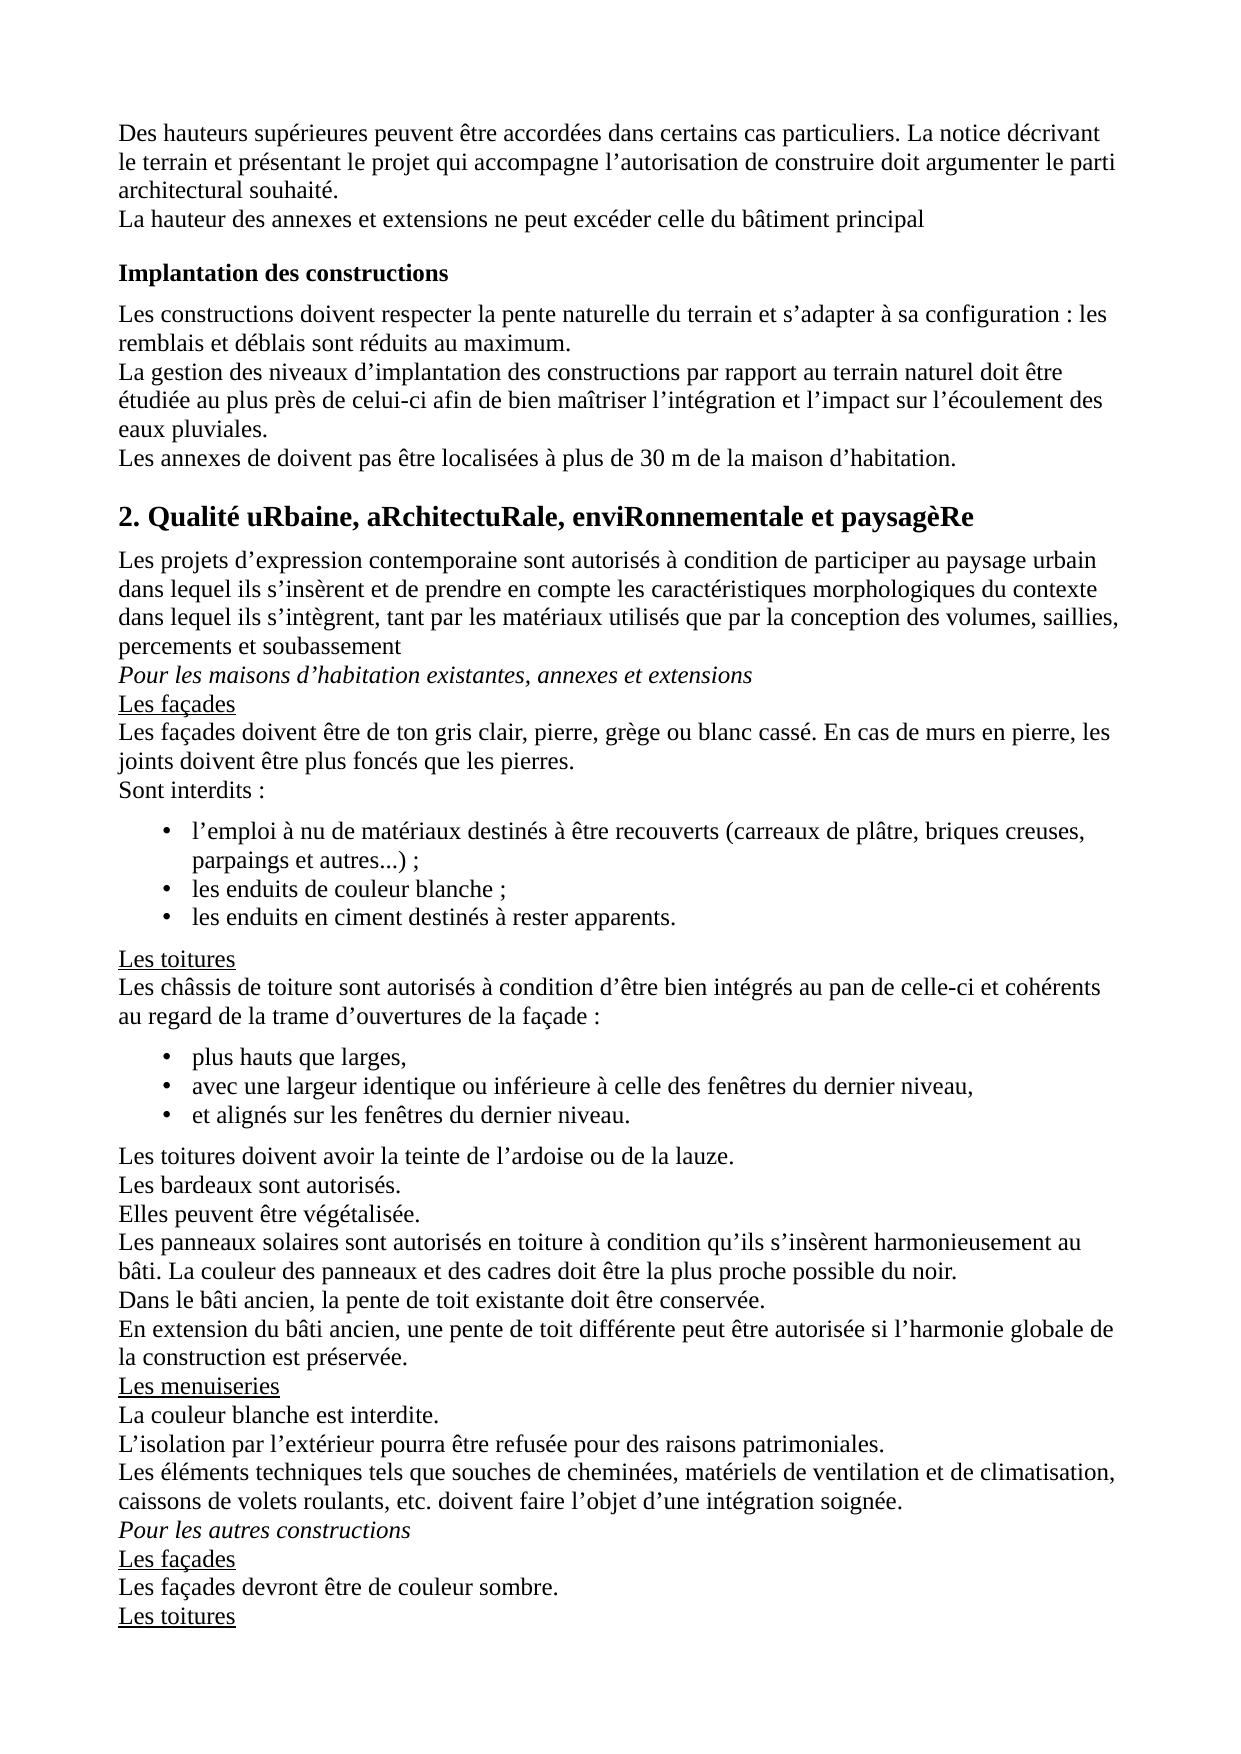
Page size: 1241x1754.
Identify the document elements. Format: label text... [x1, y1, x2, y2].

text Elles peuvent être végétalisée. [118, 1199, 1122, 1227]
text Les châssis de toiture sont autorisés à condition d’être bien intégrés au pan de celle-ci et cohérents au regard de la trame d’ouvertures de la façade : [118, 972, 1122, 1030]
text Les projets d’expression contemporaine sont autorisés à condition de participer au paysage urbain dans lequel ils s’insèrent et de prendre en compte les caractéristiques morphologiques du contexte dans lequel ils s’intègrent, tant par les matériaux utilisés que par la conception des volumes, saillies, percements et soubassement [118, 545, 1122, 660]
list les enduits de couleur blanche ; [162, 874, 1122, 902]
text Les éléments techniques tels que souches de cheminées, matériels de ventilation et de climatisation, caissons de volets roulants, etc. doivent faire l’objet d’une intégration soignée. [118, 1457, 1122, 1515]
list avec une largeur identique ou inférieure à celle des fenêtres du dernier niveau, [162, 1071, 1122, 1100]
text Les menuiseries [118, 1371, 1122, 1400]
text Pour les maisons d’habitation existantes, annexes et extensions [118, 660, 1122, 689]
text L’isolation par l’extérieur pourra être refusée pour des raisons patrimoniales. [118, 1429, 1122, 1457]
text Les façades doivent être de ton gris clair, pierre, grège ou blanc cassé. En cas de murs en pierre, les joints doivent être plus foncés que les pierres. [118, 717, 1122, 775]
text Les toitures doivent avoir la teinte de l’ardoise ou de la lauze. [118, 1141, 1122, 1170]
list l’emploi à nu de matériaux destinés à être recouverts (carreaux de plâtre, briques creuses, parpaings et autres...) ; [162, 816, 1122, 874]
text Les toitures [118, 1601, 1122, 1630]
text Les annexes de doivent pas être localisées à plus de 30 m de la maison d’habitation. [118, 443, 1122, 472]
text Sont interdits : [118, 775, 1122, 804]
text Pour les autres constructions [118, 1515, 1122, 1544]
text Les panneaux solaires sont autorisés en toiture à condition qu’ils s’insèrent harmonieusement au bâti. La couleur des panneaux et des cadres doit être la plus proche possible du noir. [118, 1227, 1122, 1285]
text Dans le bâti ancien, la pente de toit existante doit être conservée. [118, 1285, 1122, 1314]
text Les constructions doivent respecter la pente naturelle du terrain et s’adapter à sa configuration : les remblais et déblais sont réduits au maximum. [118, 299, 1122, 357]
list les enduits en ciment destinés à rester apparents. [162, 902, 1122, 931]
text Des hauteurs supérieures peuvent être accordées dans certains cas particuliers. La notice décrivant le terrain et présentant le projet qui accompagne l’autorisation de construire doit argumenter le parti architectural souhaité. [118, 118, 1122, 204]
subtitle Implantation des constructions [118, 258, 1122, 287]
text Les toitures [118, 944, 1122, 972]
text Les bardeaux sont autorisés. [118, 1170, 1122, 1199]
list et alignés sur les fenêtres du dernier niveau. [162, 1100, 1122, 1129]
text La hauteur des annexes et extensions ne peut excéder celle du bâtiment principal [118, 204, 1122, 233]
text Les façades devront être de couleur sombre. [118, 1572, 1122, 1601]
text Les façades [118, 689, 1122, 717]
list plus hauts que larges, [162, 1042, 1122, 1071]
text En extension du bâti ancien, une pente de toit différente peut être autorisée si l’harmonie globale de la construction est préservée. [118, 1314, 1122, 1371]
subtitle 2. Qualité uRbaine, aRchitectuRale, enviRonnementale et paysagèRe [118, 499, 1122, 532]
text La couleur blanche est interdite. [118, 1400, 1122, 1429]
text La gestion des niveaux d’implantation des constructions par rapport au terrain naturel doit être étudiée au plus près de celui-ci afin de bien maîtriser l’intégration et l’impact sur l’écoulement des eaux pluviales. [118, 357, 1122, 443]
text Les façades [118, 1544, 1122, 1572]
